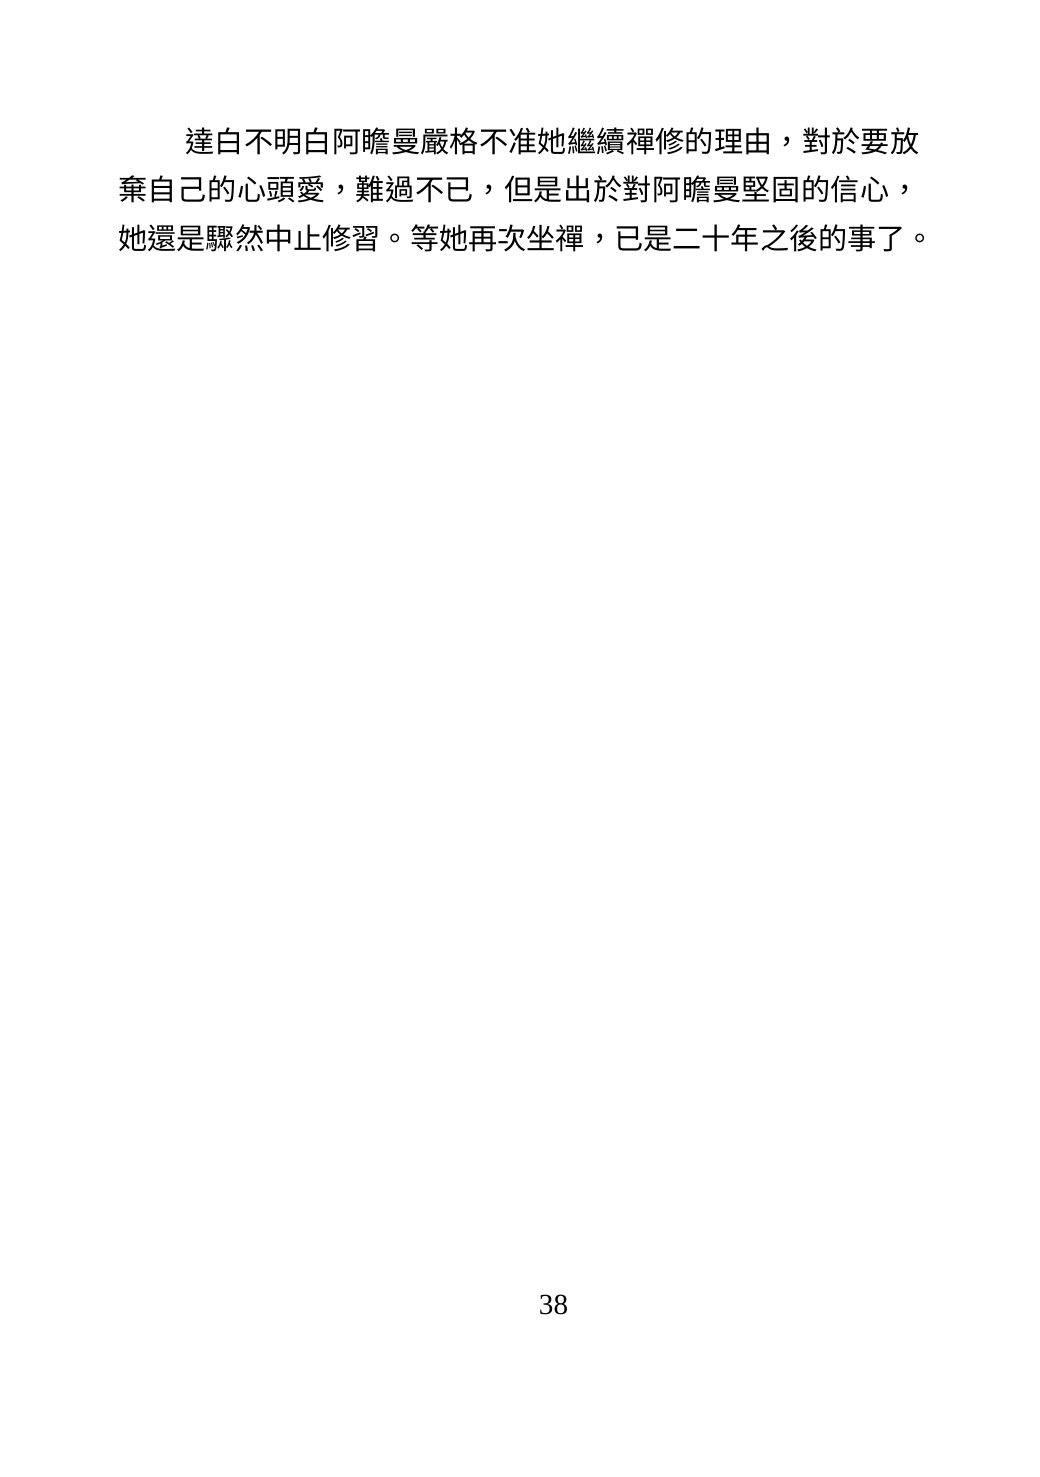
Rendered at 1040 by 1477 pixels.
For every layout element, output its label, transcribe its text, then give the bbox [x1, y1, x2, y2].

text 達白不明白阿瞻曼嚴格不准她繼續禪修的理由，對於要放棄自己的心頭愛，難過不已，但是出於對阿瞻曼堅固的信心，她還是驟然中止修習。等她再次坐禪，已是二十年之後的事了。 [118, 118, 921, 257]
